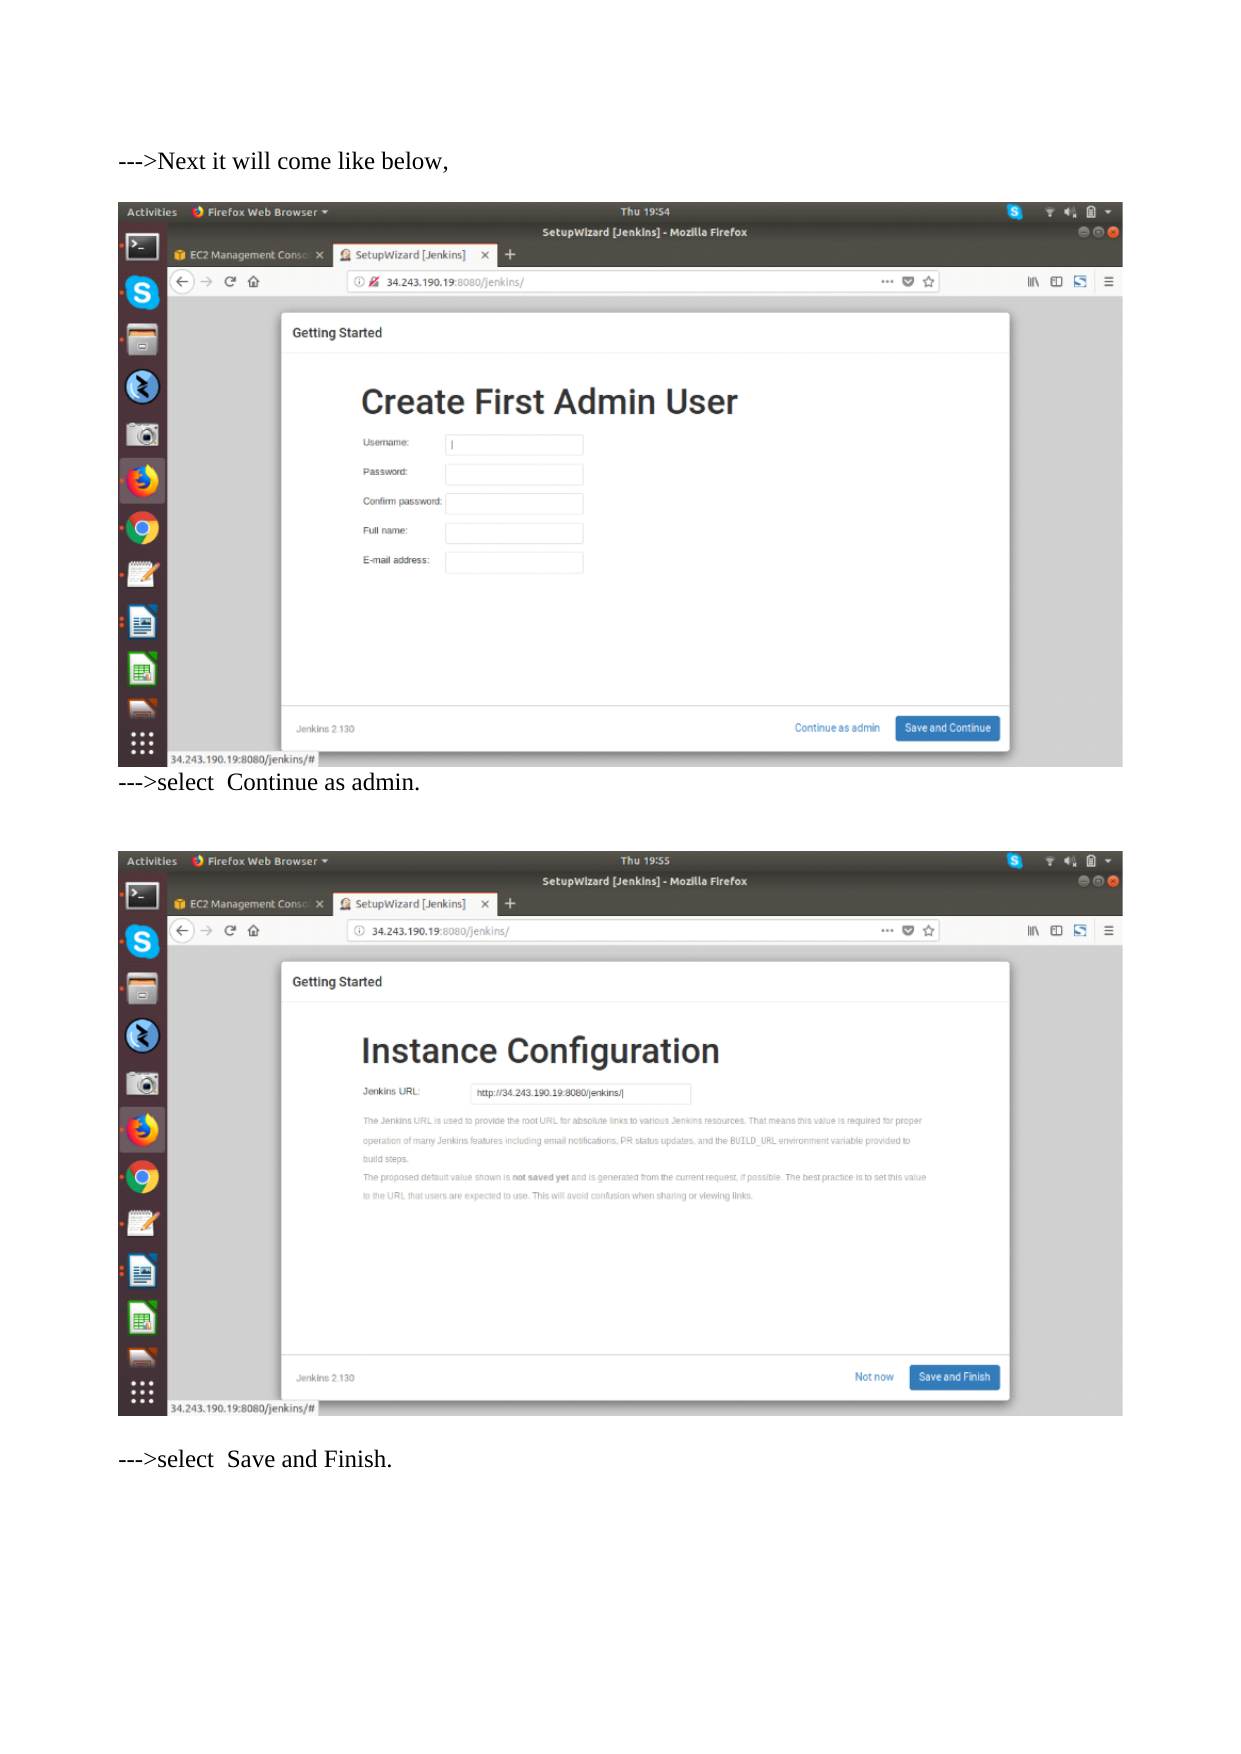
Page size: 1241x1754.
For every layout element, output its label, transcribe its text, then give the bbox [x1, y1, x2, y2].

text --->select Continue as admin. [118, 767, 1122, 796]
text --->select Save and Finish. [118, 1444, 1122, 1473]
text --->Next it will come like below, [118, 146, 1122, 175]
